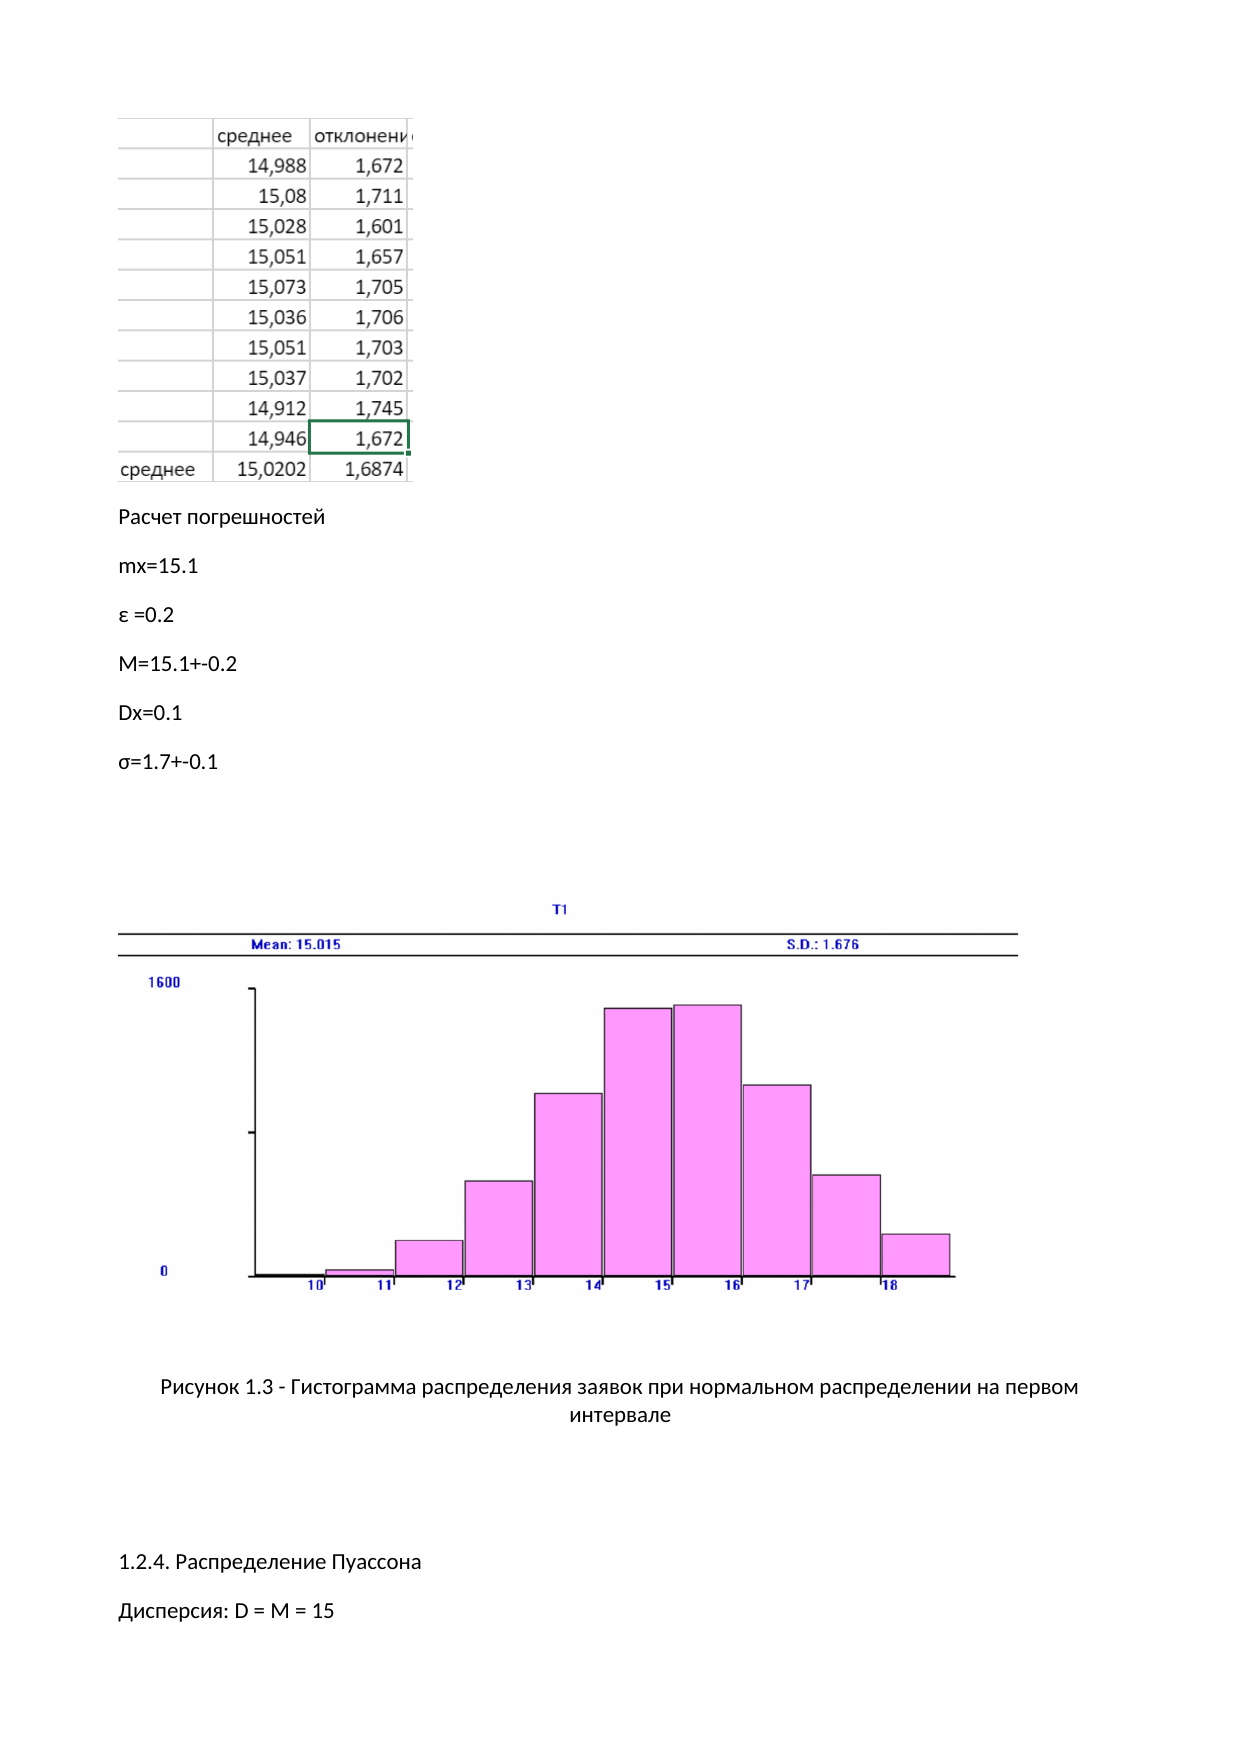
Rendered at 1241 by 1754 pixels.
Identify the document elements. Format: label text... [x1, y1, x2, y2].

text mx=15.1 [118, 551, 1122, 579]
text ε =0.2 [118, 600, 1122, 628]
text Расчет погрешностей [118, 502, 1122, 531]
text 1.2.4. Распределение Пуассона [118, 1547, 1122, 1575]
text Дисперсия: D = M = 15 [118, 1596, 1122, 1624]
text Рисунок 1.3 - Гистограмма распределения заявок при нормальном распределении на первом интервале [118, 1372, 1122, 1428]
text σ=1.7+-0.1 [118, 747, 1122, 775]
text Dx=0.1 [118, 698, 1122, 726]
text M=15.1+-0.2 [118, 649, 1122, 677]
